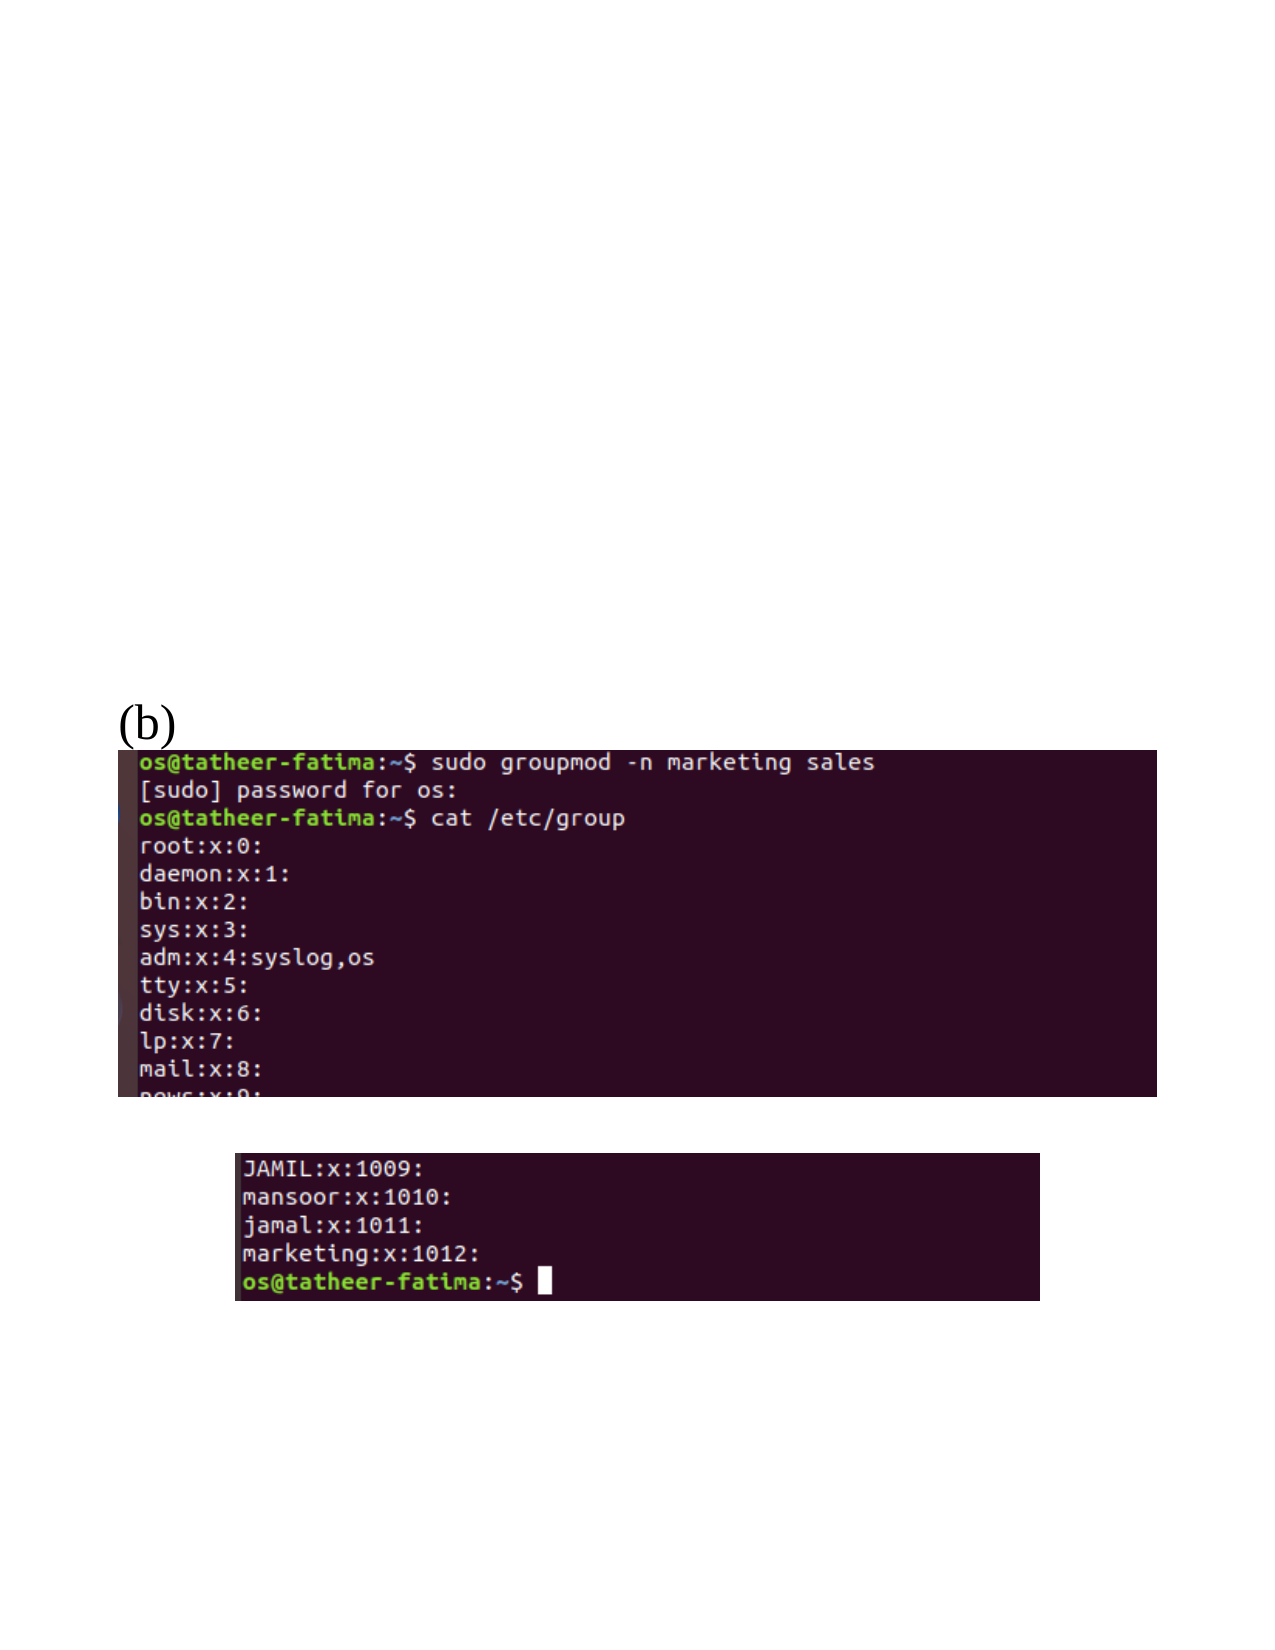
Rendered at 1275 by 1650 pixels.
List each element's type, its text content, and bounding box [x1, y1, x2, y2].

picture [118, 750, 1157, 1097]
text (b) [118, 693, 1157, 750]
picture [235, 1153, 1040, 1301]
